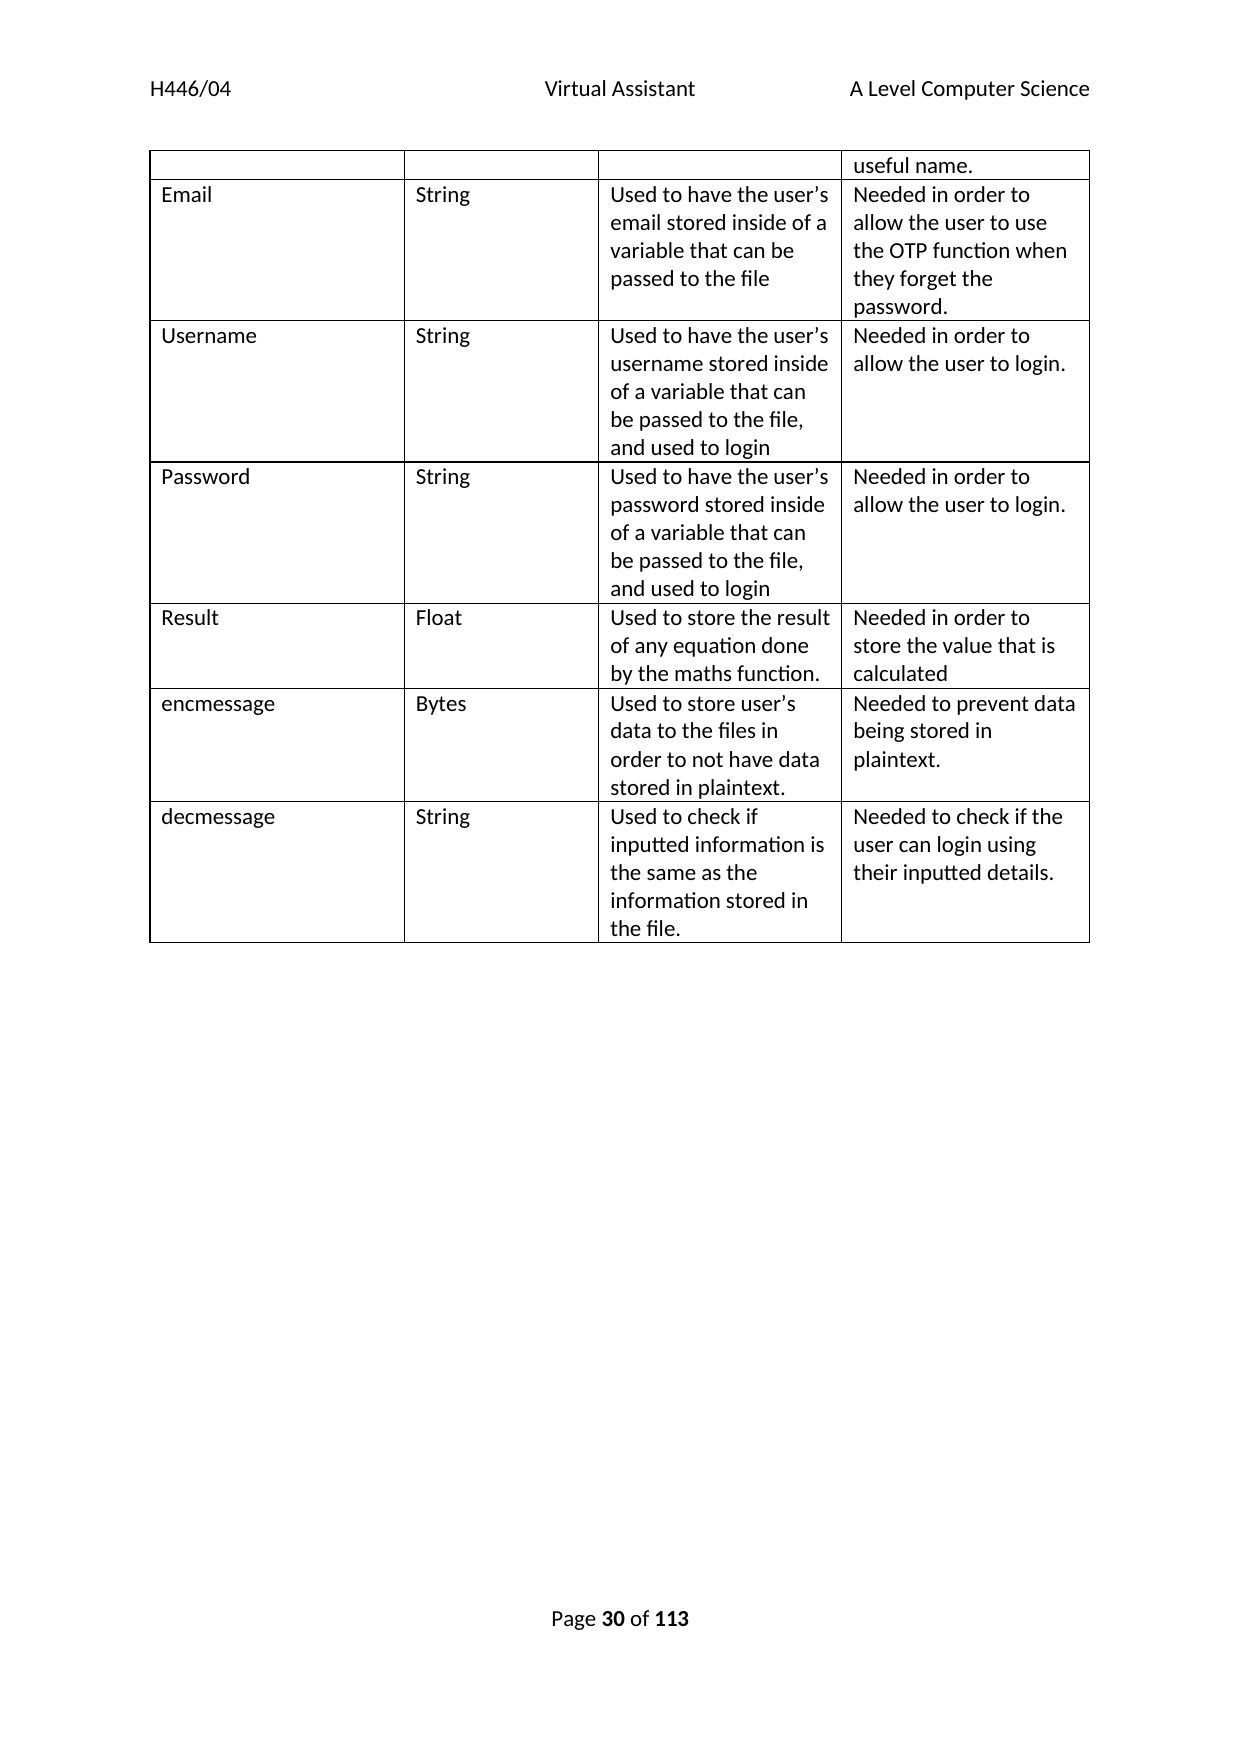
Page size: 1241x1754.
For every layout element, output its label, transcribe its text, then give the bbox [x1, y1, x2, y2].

table_cell Needed in order to allow the user to login. [842, 463, 1089, 602]
table_cell Username [151, 321, 404, 461]
table_cell String [405, 321, 598, 461]
table_cell Needed to prevent data being stored in plaintext. [842, 689, 1089, 801]
table_cell String [405, 180, 598, 320]
table_cell encmessage [151, 689, 404, 801]
table_cell [599, 151, 841, 179]
table_cell Needed in order to allow the user to login. [842, 321, 1089, 461]
table_cell Bytes [405, 689, 598, 801]
table_cell Needed to check if the user can login using their inputted details. [842, 802, 1089, 942]
table_cell Result [151, 604, 404, 688]
table_cell Used to have the user’s email stored inside of a variable that can be passed to the file [599, 180, 841, 320]
table_cell Used to store the result of any equation done by the maths function. [599, 604, 841, 688]
table_cell String [405, 802, 598, 942]
table_cell [151, 151, 404, 179]
table_cell String [405, 463, 598, 602]
table_cell Needed in order to store the value that is calculated [842, 604, 1089, 688]
table_cell [405, 151, 598, 179]
table_cell Used to have the user’s username stored inside of a variable that can be passed to the file, and used to login [599, 321, 841, 461]
table_cell decmessage [151, 802, 404, 942]
table_cell Used to have the user’s password stored inside of a variable that can be passed to the file, and used to login [599, 463, 841, 602]
table_cell Used to store user’s data to the files in order to not have data stored in plaintext. [599, 689, 841, 801]
table_cell Used to check if inputted information is the same as the information stored in the file. [599, 802, 841, 942]
table_cell useful name. [842, 151, 1089, 179]
table_cell Password [151, 463, 404, 602]
table_cell Email [151, 180, 404, 320]
table_cell Float [405, 604, 598, 688]
table_cell Needed in order to allow the user to use the OTP function when they forget the password. [842, 180, 1089, 320]
